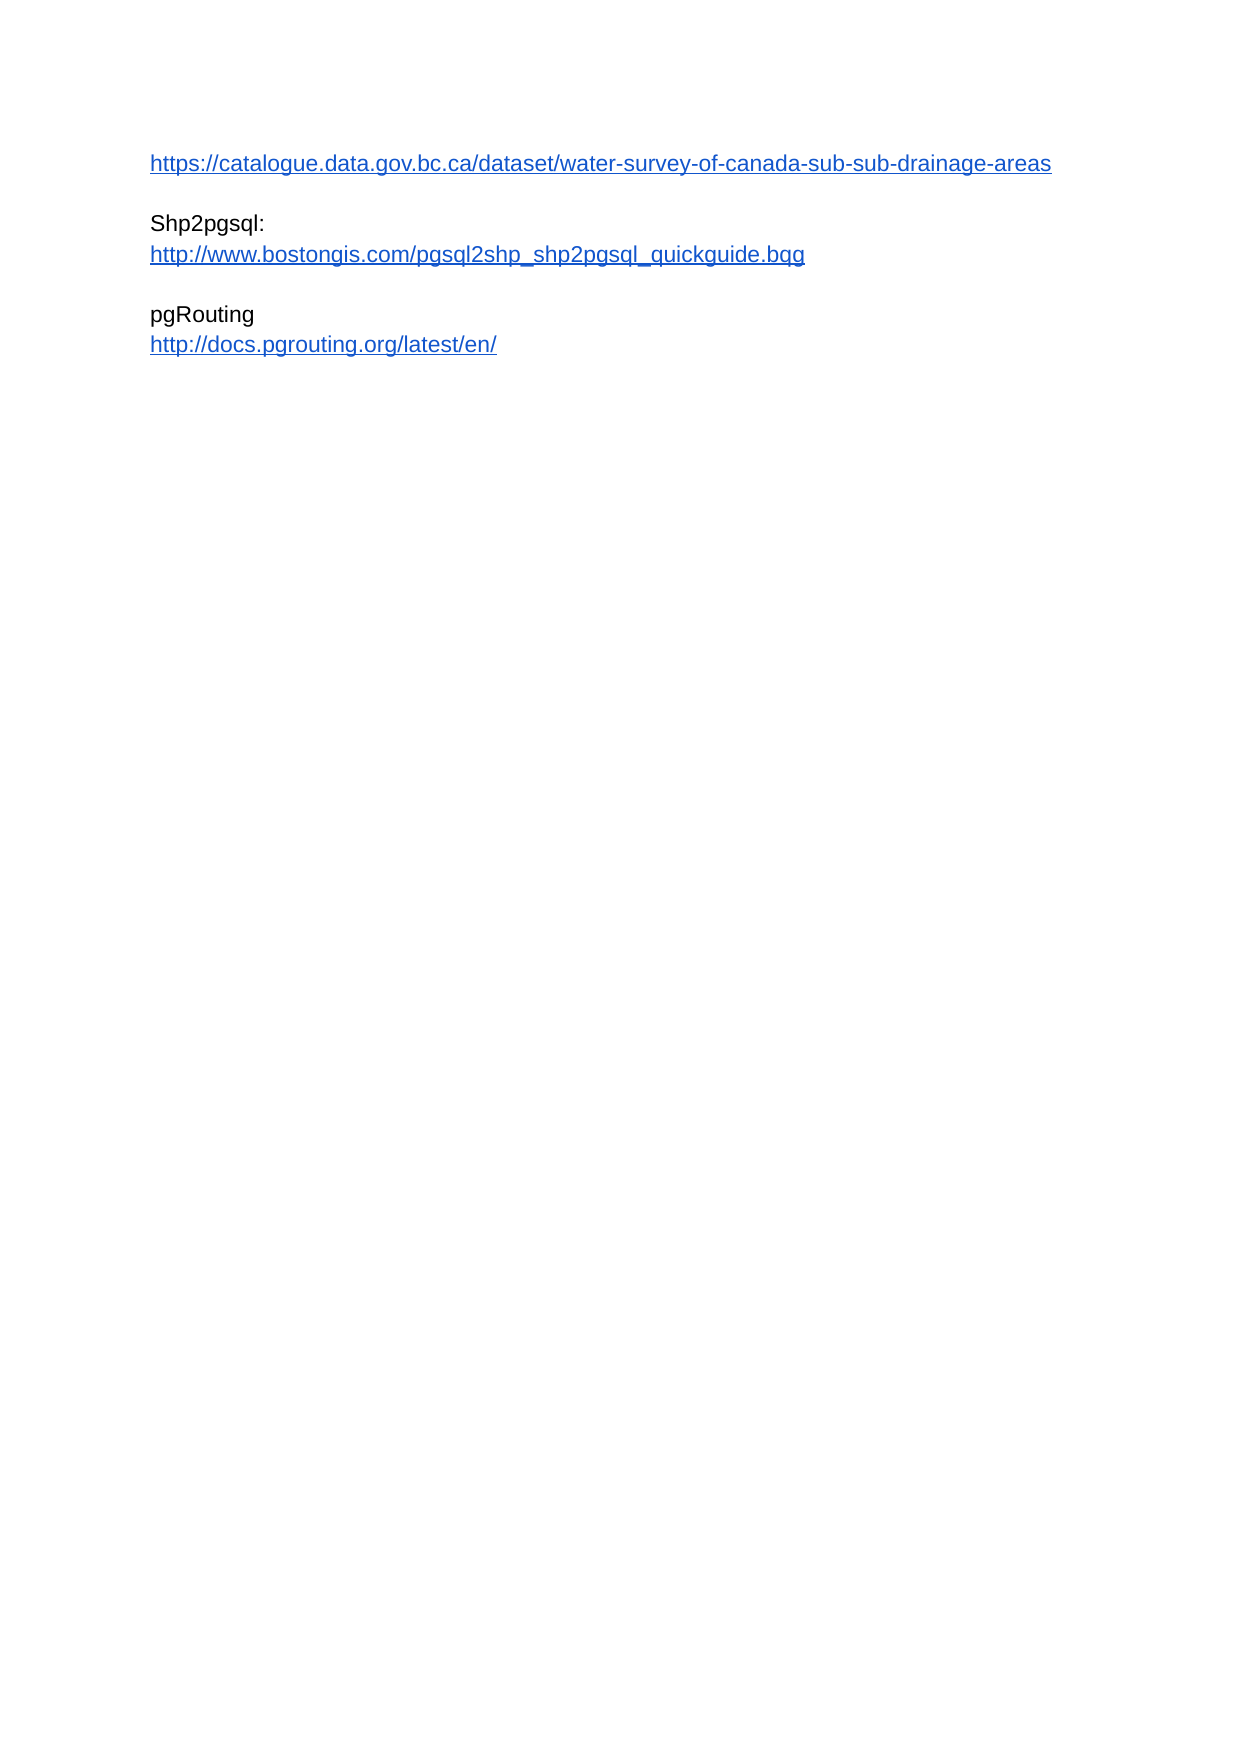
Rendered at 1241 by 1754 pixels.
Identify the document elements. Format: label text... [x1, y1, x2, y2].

text https://catalogue.data.gov.bc.ca/dataset/water-survey-of-canada-sub-sub-drainage-areas [150, 150, 1090, 176]
text http://docs.pgrouting.org/latest/en/ [150, 331, 1090, 358]
text Shp2pgsql: [150, 210, 1090, 237]
text http://www.bostongis.com/pgsql2shp_shp2pgsql_quickguide.bqg [150, 241, 1090, 267]
text pgRouting [150, 301, 1090, 327]
